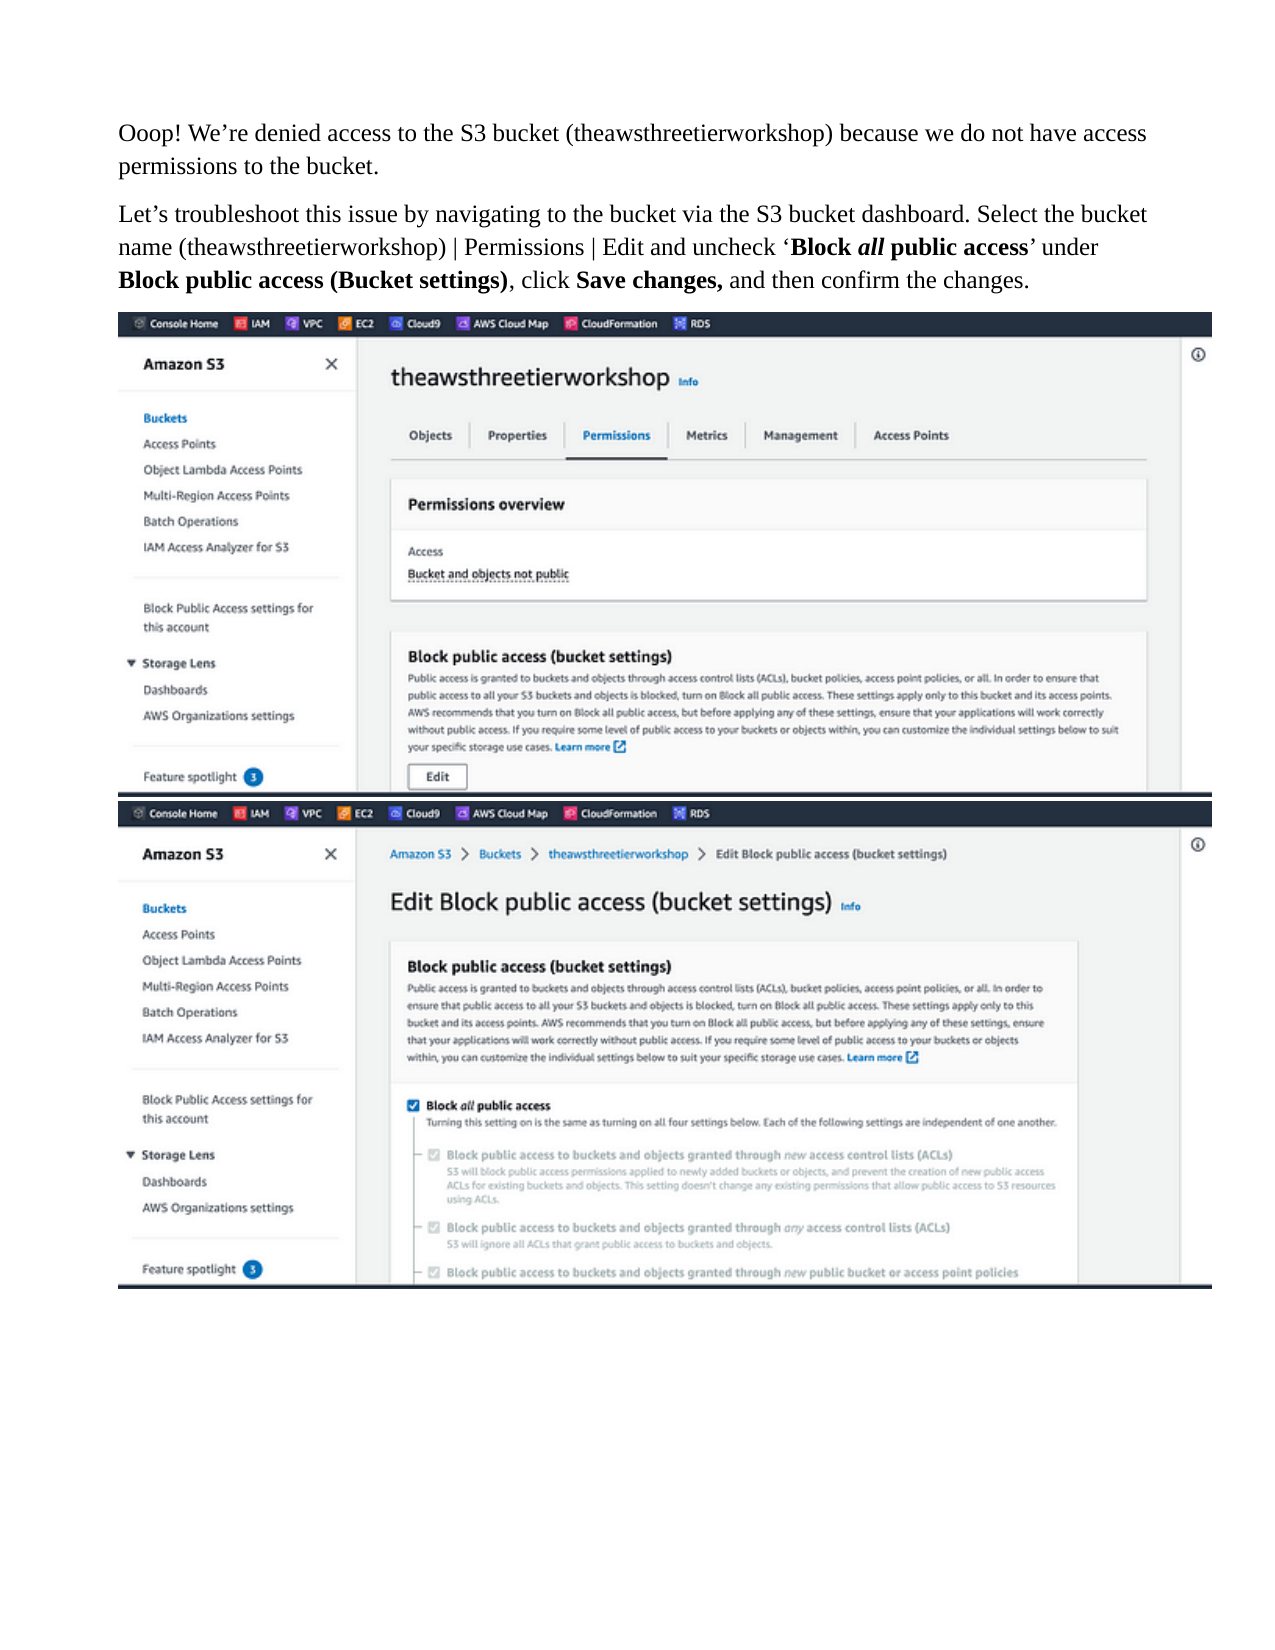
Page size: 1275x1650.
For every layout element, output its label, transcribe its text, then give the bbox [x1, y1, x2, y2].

picture [118, 312, 1212, 797]
text Let’s troubleshoot this issue by navigating to the bucket via the S3 bucket dashboard. Select the bucket name (theawsthreetierworkshop) | Permissions | Edit and uncheck ‘Block all public access’ under Block public access (Bucket settings), click Save changes, and then confirm the changes. [118, 199, 1157, 293]
text Ooop! We’re denied access to the S3 bucket (theawsthreetierworkshop) because we do not have access permissions to the bucket. [118, 118, 1157, 180]
picture [118, 801, 1212, 1289]
